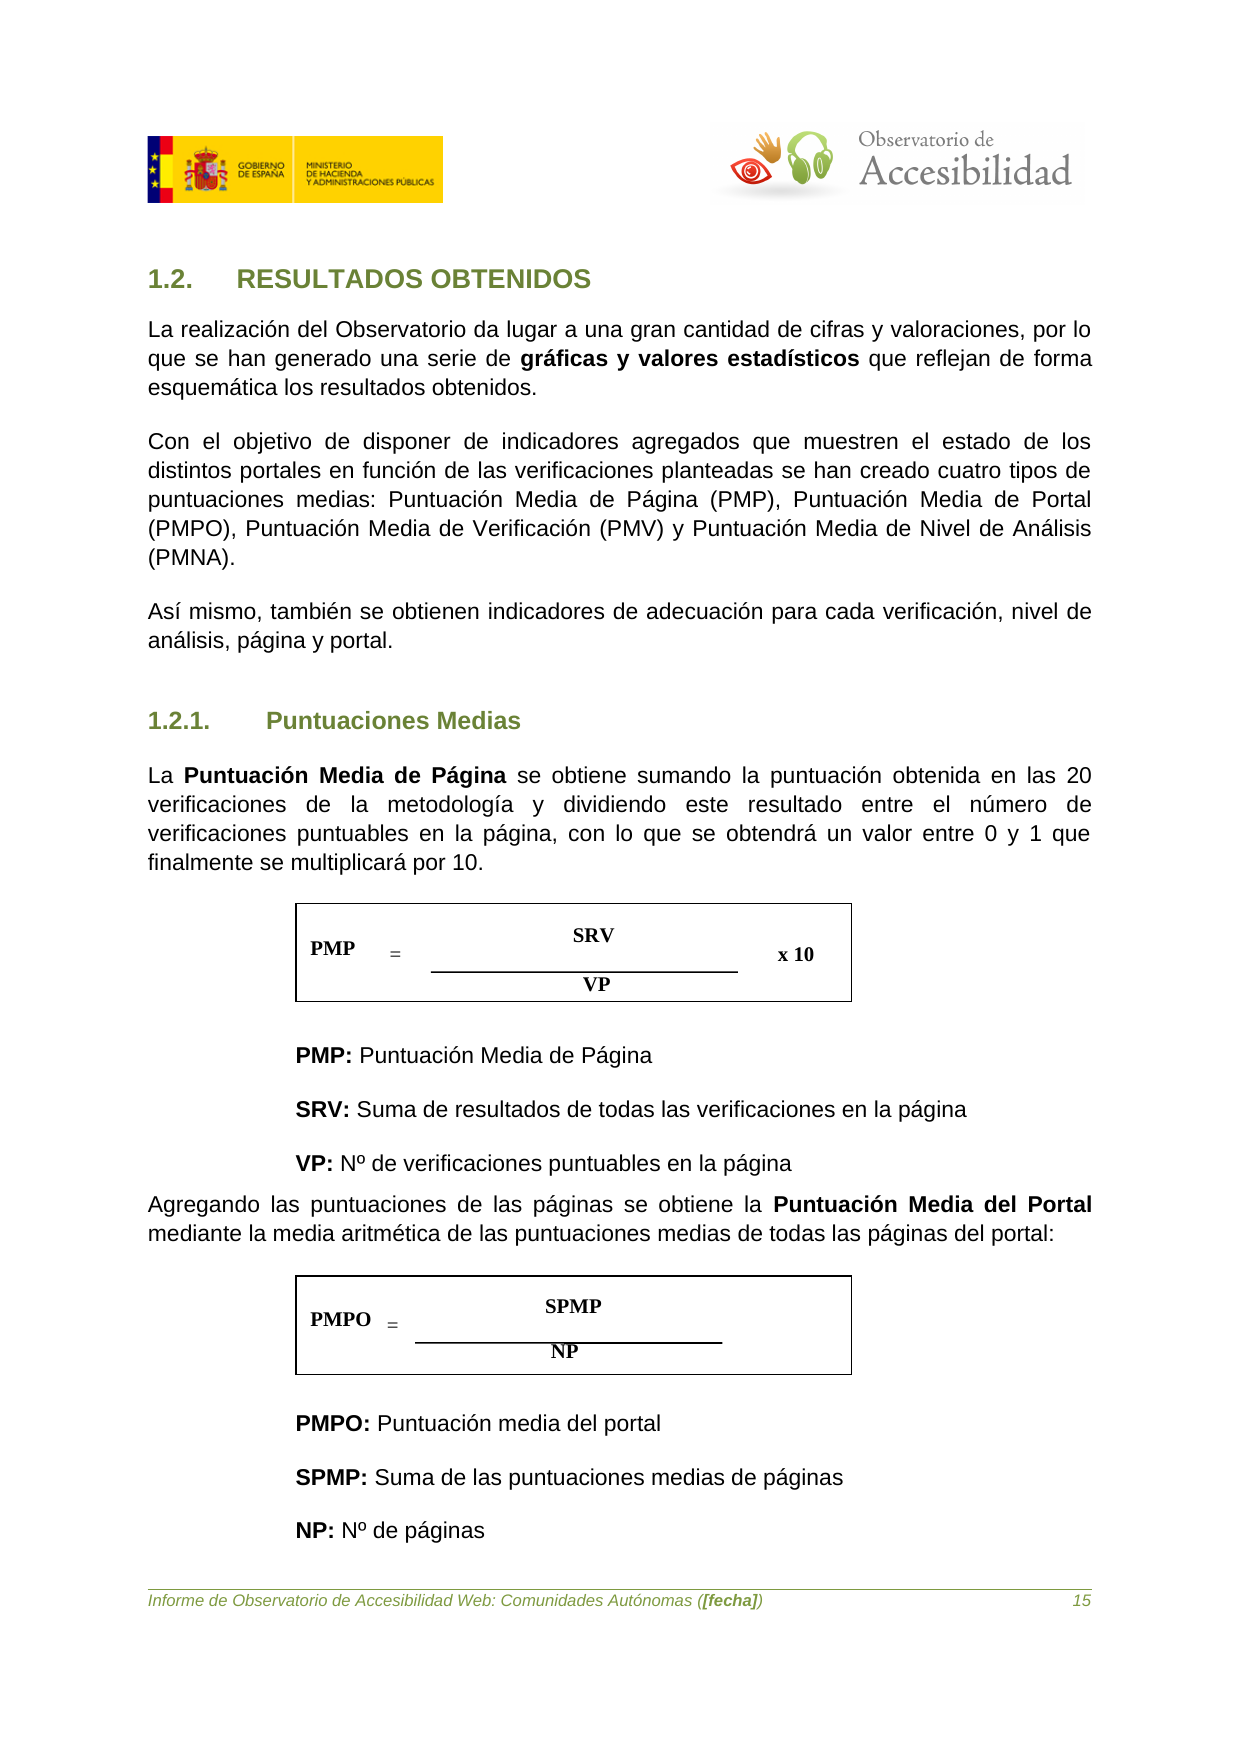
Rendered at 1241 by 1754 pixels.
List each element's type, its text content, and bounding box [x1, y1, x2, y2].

text SRV: Suma de resultados de todas las verificaciones en la página [295, 1096, 1092, 1122]
text La Puntuación Media de Página se obtiene sumando la puntuación obtenida en las 20 verificaciones de la metodología y dividiendo este resultado entre el número de verificaciones puntuables en la página, con lo que se obtendrá un valor entre 0 y 1 que finalmente se multiplicará por 10. [148, 762, 1092, 876]
text PMP: Puntuación Media de Página [295, 1042, 1092, 1068]
picture [147, 136, 443, 203]
text La realización del Observatorio da lugar a una gran cantidad de cifras y valoraciones, por lo que se han generado una serie de gráficas y valores estadísticos que reflejan de forma esquemática los resultados obtenidos. [148, 316, 1092, 401]
text SPMP: Suma de las puntuaciones medias de páginas [295, 1463, 1092, 1490]
list Resultados obtenidos [148, 263, 1092, 294]
text Agregando las puntuaciones de las páginas se obtiene la Puntuación Media del Portal mediante la media aritmética de las puntuaciones medias de todas las páginas del portal: [148, 1191, 1092, 1247]
text PMPO: Puntuación media del portal [295, 1409, 1092, 1436]
text Con el objetivo de disponer de indicadores agregados que muestren el estado de los distintos portales en función de las verificaciones planteadas se han creado cuatro tipos de puntuaciones medias: Puntuación Media de Página (PMP), Puntuación Media de Portal (PMPO), Puntuación Media de Verificación (PMV) y Puntuación Media de Nivel de Análisis (PMNA). [148, 428, 1092, 570]
text NP: Nº de páginas [295, 1517, 1092, 1544]
picture [710, 122, 1086, 205]
text Así mismo, también se obtienen indicadores de adecuación para cada verificación, nivel de análisis, página y portal. [148, 598, 1092, 653]
list Puntuaciones Medias [148, 706, 1092, 735]
text VP: Nº de verificaciones puntuables en la página [295, 1150, 1092, 1176]
